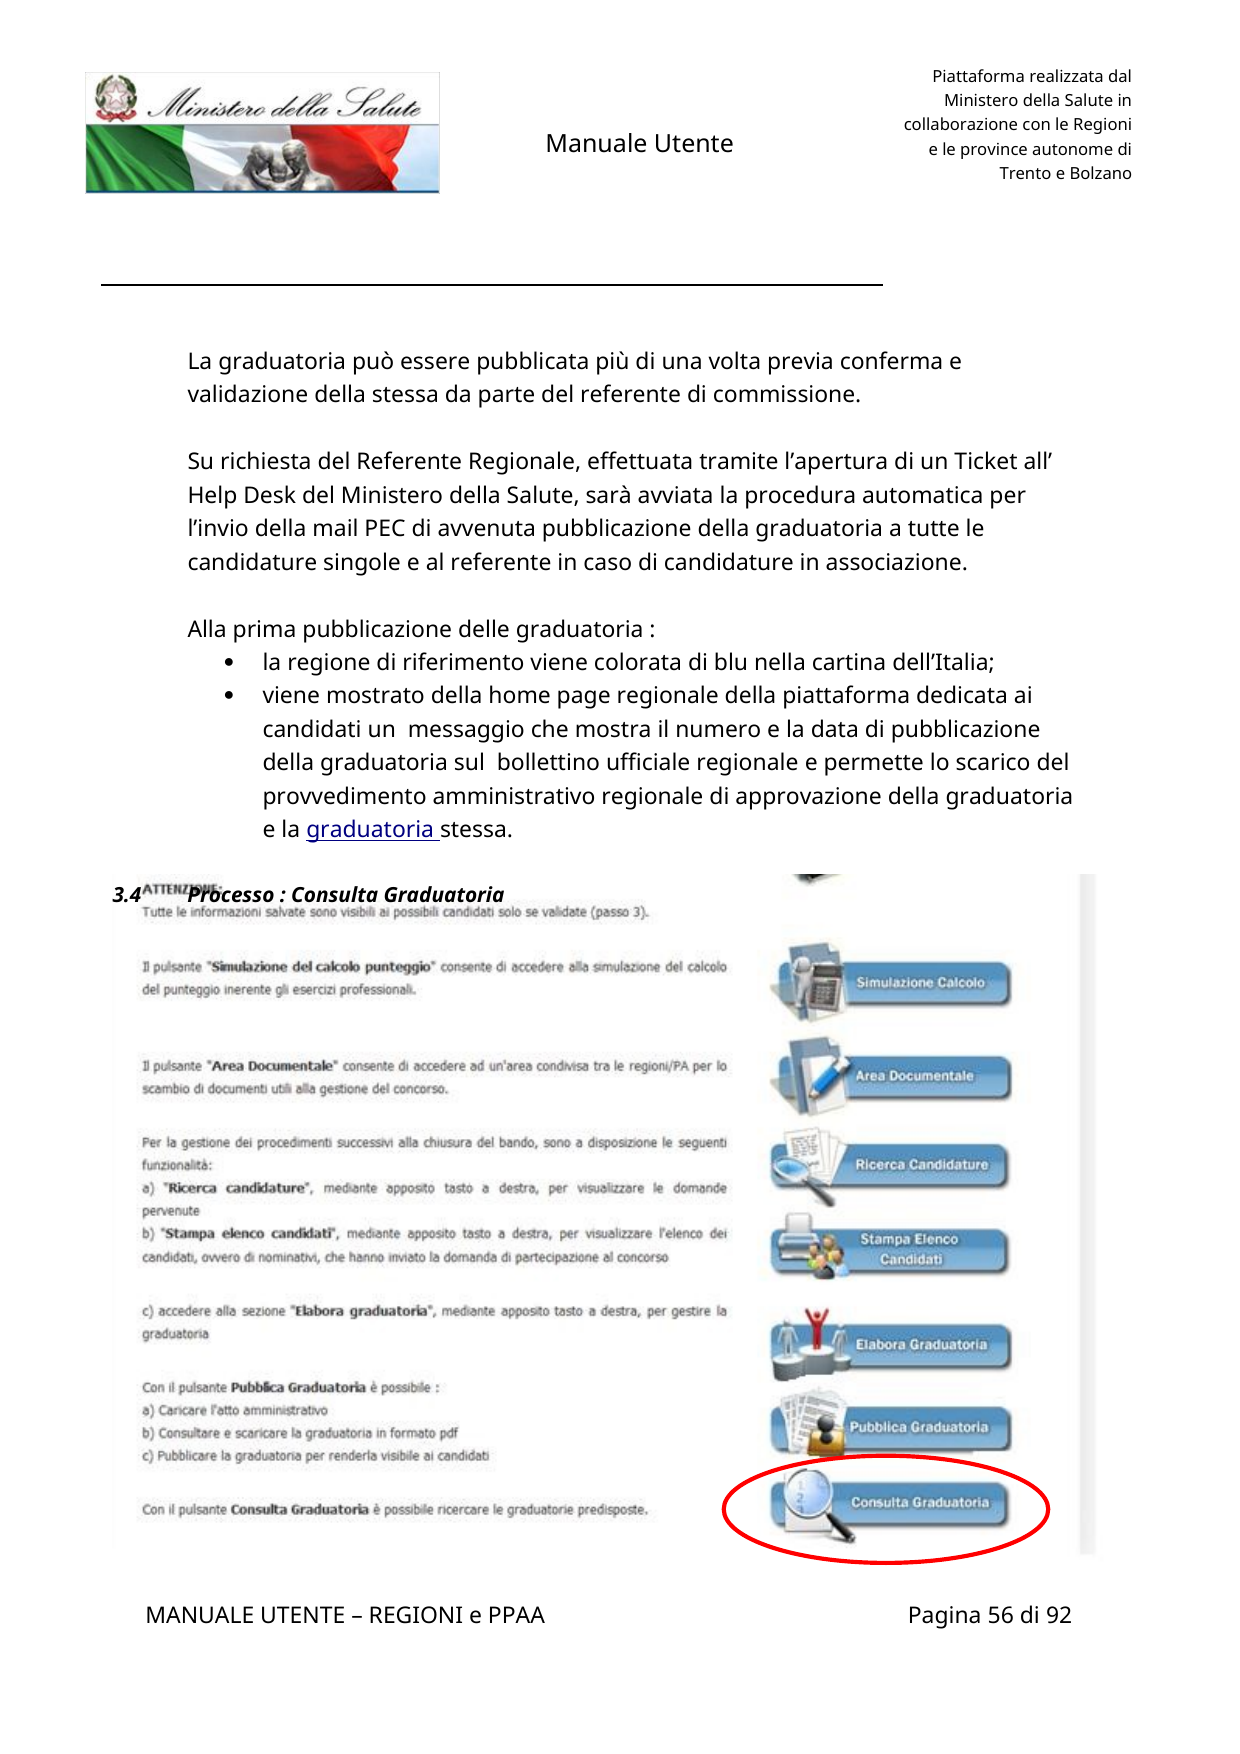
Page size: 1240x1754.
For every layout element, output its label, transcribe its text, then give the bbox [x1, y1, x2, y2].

text Su richiesta del Referente Regionale, effettuata tramite l’apertura di un Ticket all’ Help Desk del Ministero della Salute, sarà avviata la procedura automatica per l’invio della mail PEC di avvenuta pubblicazione della graduatoria a tutte le candidature singole e al referente in caso di candidature in associazione. [187, 445, 1078, 577]
list la regione di riferimento viene colorata di blu nella cartina dell’Italia; [225, 646, 1078, 677]
text La graduatoria può essere pubblicata più di una volta previa conferma e validazione della stessa da parte del referente di commissione. [187, 345, 1078, 410]
text Alla prima pubblicazione delle graduatoria : [187, 612, 1078, 644]
list viene mostrato della home page regionale della piattaforma dedicata ai candidati un messaggio che mostra il numero e la data di pubblicazione della graduatoria sul bollettino ufficiale regionale e permette lo scarico del provvedimento amministrativo regionale di approvazione della graduatoria e la graduatoria stessa. [225, 679, 1078, 844]
